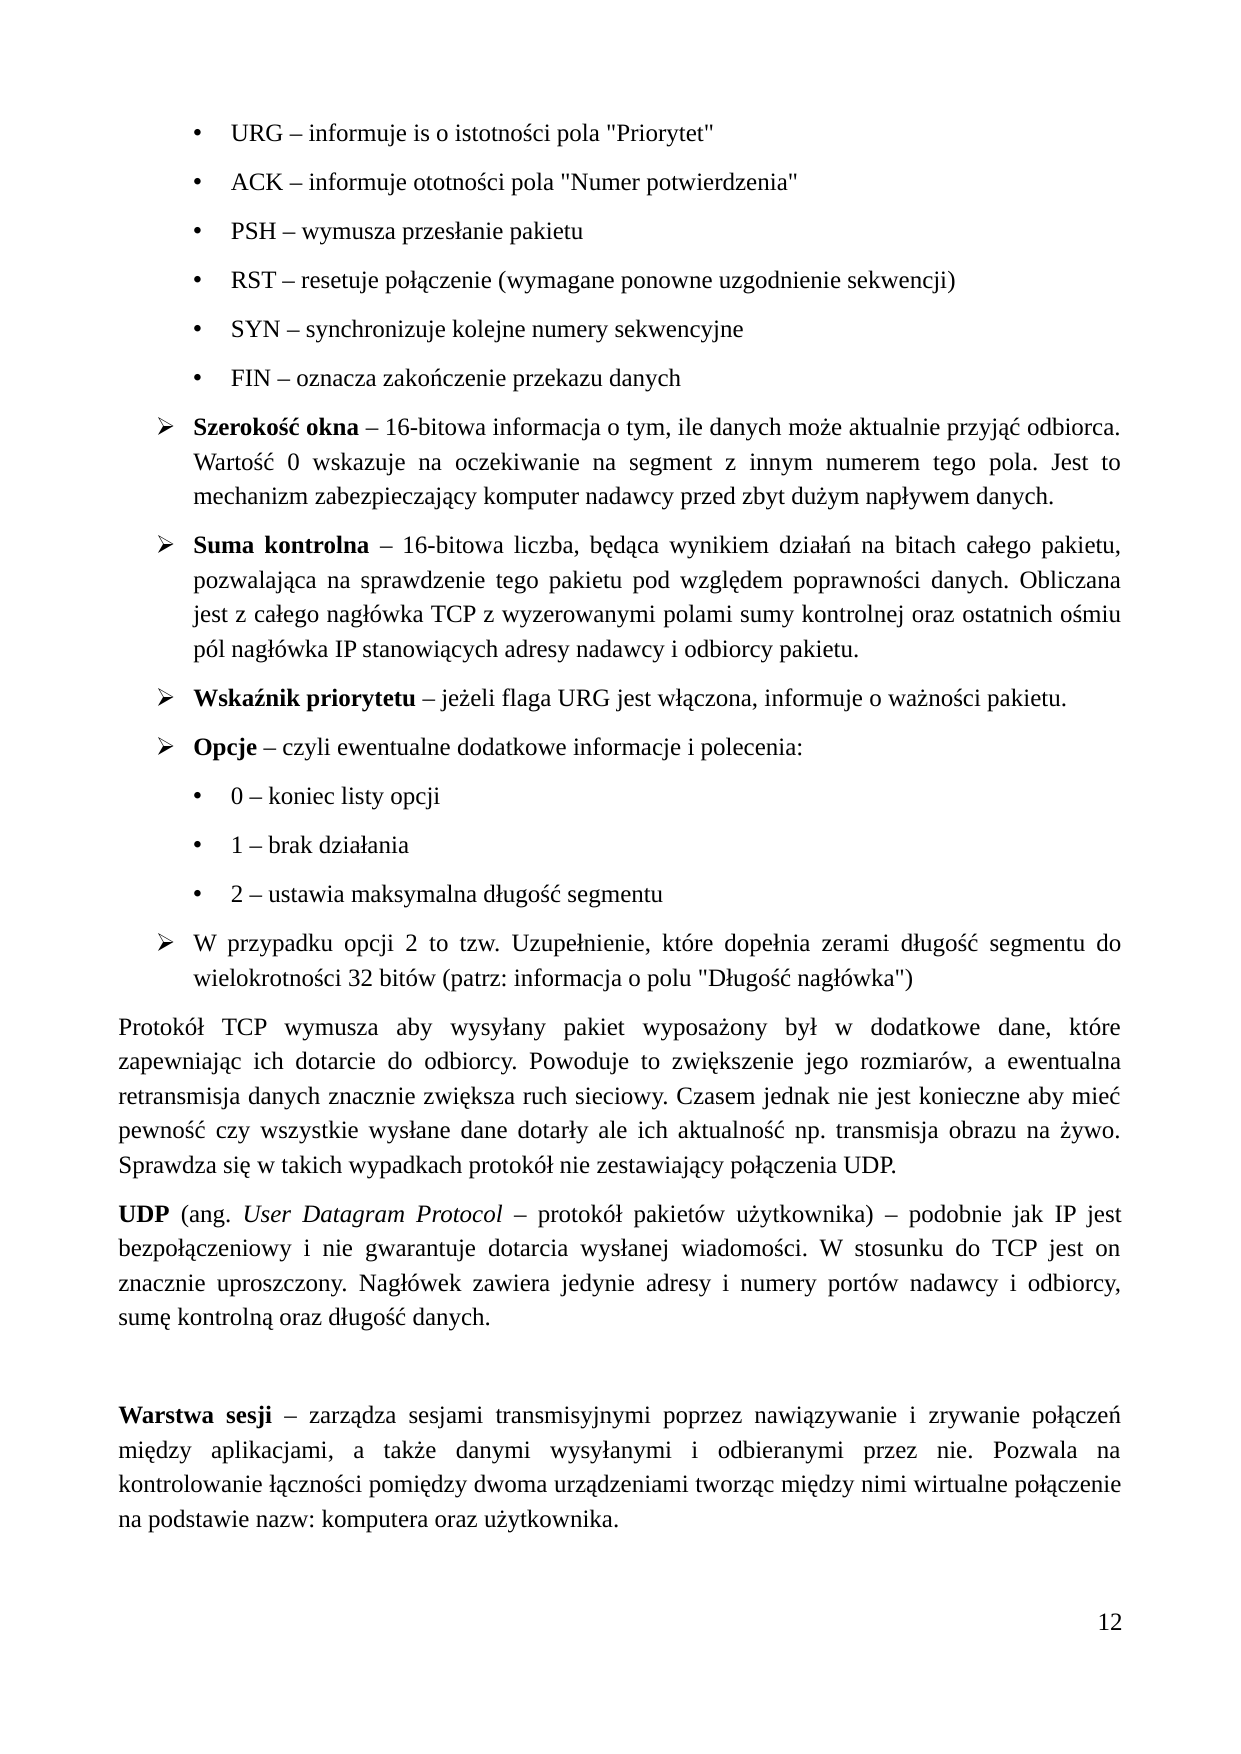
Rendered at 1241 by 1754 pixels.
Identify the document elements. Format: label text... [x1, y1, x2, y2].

list 0 – koniec listy opcji [193, 781, 1122, 810]
list W przypadku opcji 2 to tzw. Uzupełnienie, które dopełnia zerami długość segmentu do wielokrotności 32 bitów (patrz: informacja o polu "Długość nagłówka") [156, 928, 1122, 992]
list PSH – wymusza przesłanie pakietu [193, 216, 1122, 245]
list ACK – informuje ototności pola "Numer potwierdzenia" [193, 167, 1122, 196]
text Warstwa sesji – zarządza sesjami transmisyjnymi poprzez nawiązywanie i zrywanie połączeń między aplikacjami, a także danymi wysyłanymi i odbieranymi przez nie. Pozwala na kontrolowanie łączności pomiędzy dwoma urządzeniami tworząc między nimi wirtualne połączenie na podstawie nazw: komputera oraz użytkownika. [118, 1400, 1122, 1533]
list URG – informuje is o istotności pola "Priorytet" [193, 118, 1122, 147]
list FIN – oznacza zakończenie przekazu danych [193, 363, 1122, 392]
list Szerokość okna – 16-bitowa informacja o tym, ile danych może aktualnie przyjąć odbiorca. Wartość 0 wskazuje na oczekiwanie na segment z innym numerem tego pola. Jest to mechanizm zabezpieczający komputer nadawcy przed zbyt dużym napływem danych. [156, 412, 1122, 510]
list Opcje – czyli ewentualne dodatkowe informacje i polecenia: [156, 732, 1122, 761]
list SYN – synchronizuje kolejne numery sekwencyjne [193, 314, 1122, 343]
list 1 – brak działania [193, 830, 1122, 859]
list RST – resetuje połączenie (wymagane ponowne uzgodnienie sekwencji) [193, 265, 1122, 294]
list Suma kontrolna – 16-bitowa liczba, będąca wynikiem działań na bitach całego pakietu, pozwalająca na sprawdzenie tego pakietu pod względem poprawności danych. Obliczana jest z całego nagłówka TCP z wyzerowanymi polami sumy kontrolnej oraz ostatnich ośmiu pól nagłówka IP stanowiących adresy nadawcy i odbiorcy pakietu. [156, 531, 1122, 663]
list 2 – ustawia maksymalna długość segmentu [193, 879, 1122, 908]
text Protokół TCP wymusza aby wysyłany pakiet wyposażony był w dodatkowe dane, które zapewniając ich dotarcie do odbiorcy. Powoduje to zwiększenie jego rozmiarów, a ewentualna retransmisja danych znacznie zwiększa ruch sieciowy. Czasem jednak nie jest konieczne aby mieć pewność czy wszystkie wysłane dane dotarły ale ich aktualność np. transmisja obrazu na żywo. Sprawdza się w takich wypadkach protokół nie zestawiający połączenia UDP. [118, 1012, 1122, 1178]
text UDP (ang. User Datagram Protocol – protokół pakietów użytkownika) – podobnie jak IP jest bezpołączeniowy i nie gwarantuje dotarcia wysłanej wiadomości. W stosunku do TCP jest on znacznie uproszczony. Nagłówek zawiera jedynie adresy i numery portów nadawcy i odbiorcy, sumę kontrolną oraz długość danych. [118, 1199, 1122, 1331]
list Wskaźnik priorytetu – jeżeli flaga URG jest włączona, informuje o ważności pakietu. [156, 683, 1122, 712]
